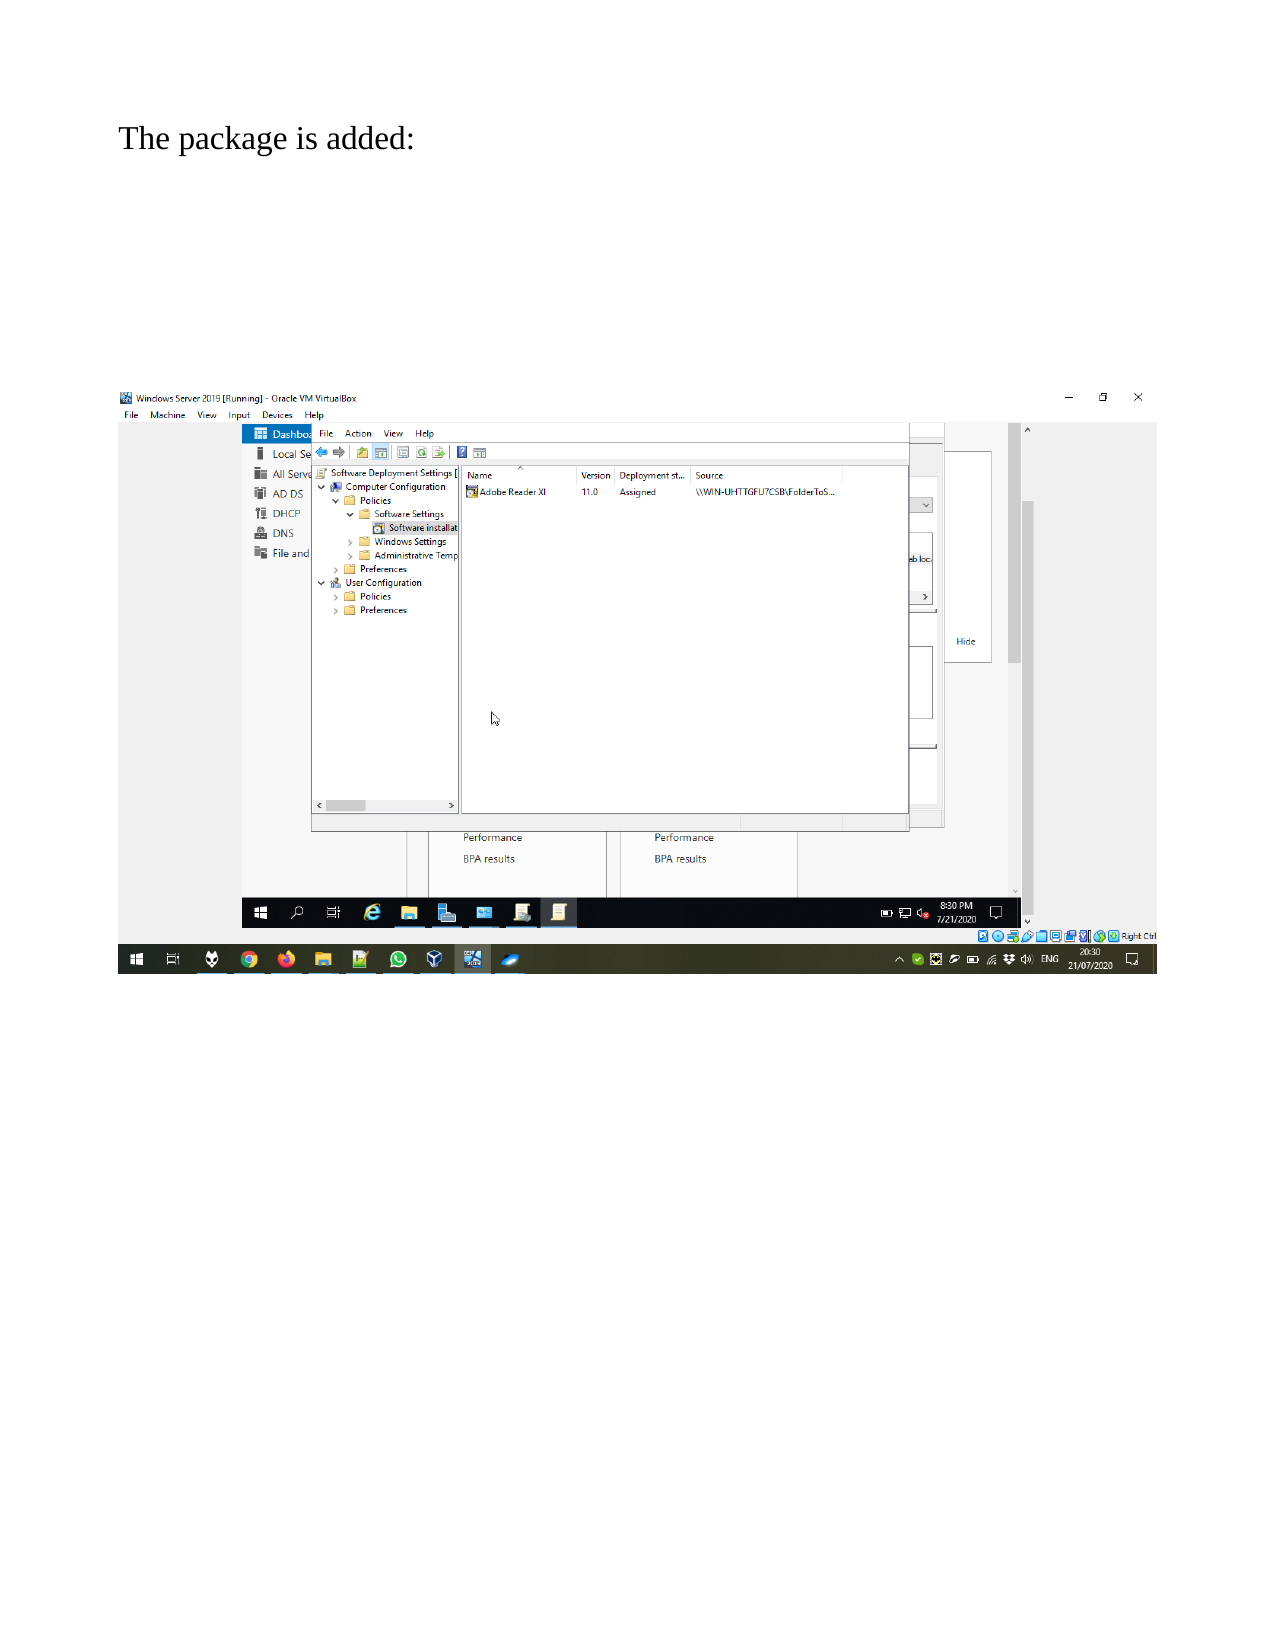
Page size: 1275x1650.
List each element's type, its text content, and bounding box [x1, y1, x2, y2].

text The package is added: [118, 118, 1157, 156]
picture [118, 389, 1157, 974]
